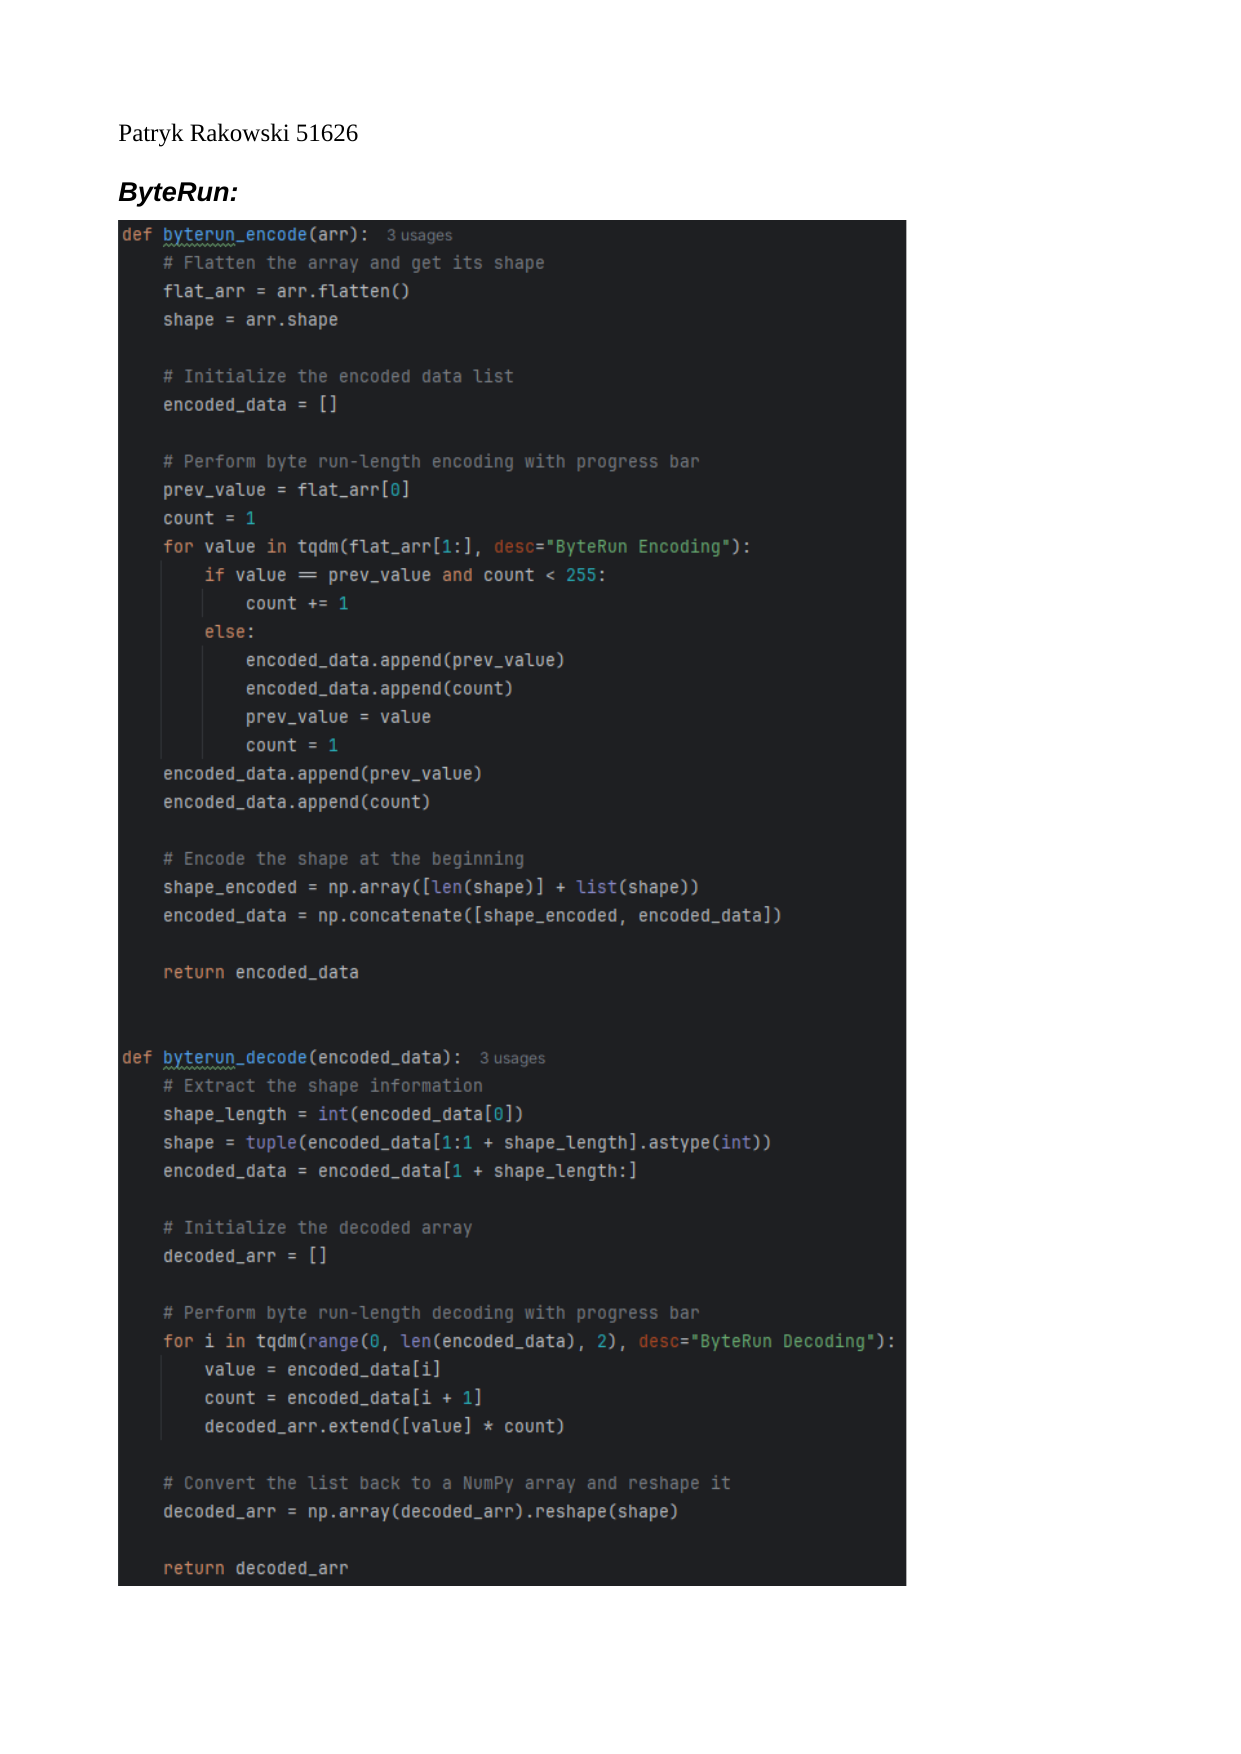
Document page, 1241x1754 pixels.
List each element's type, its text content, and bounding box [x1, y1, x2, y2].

picture [118, 220, 907, 1586]
subtitle ByteRun: [118, 176, 1122, 208]
